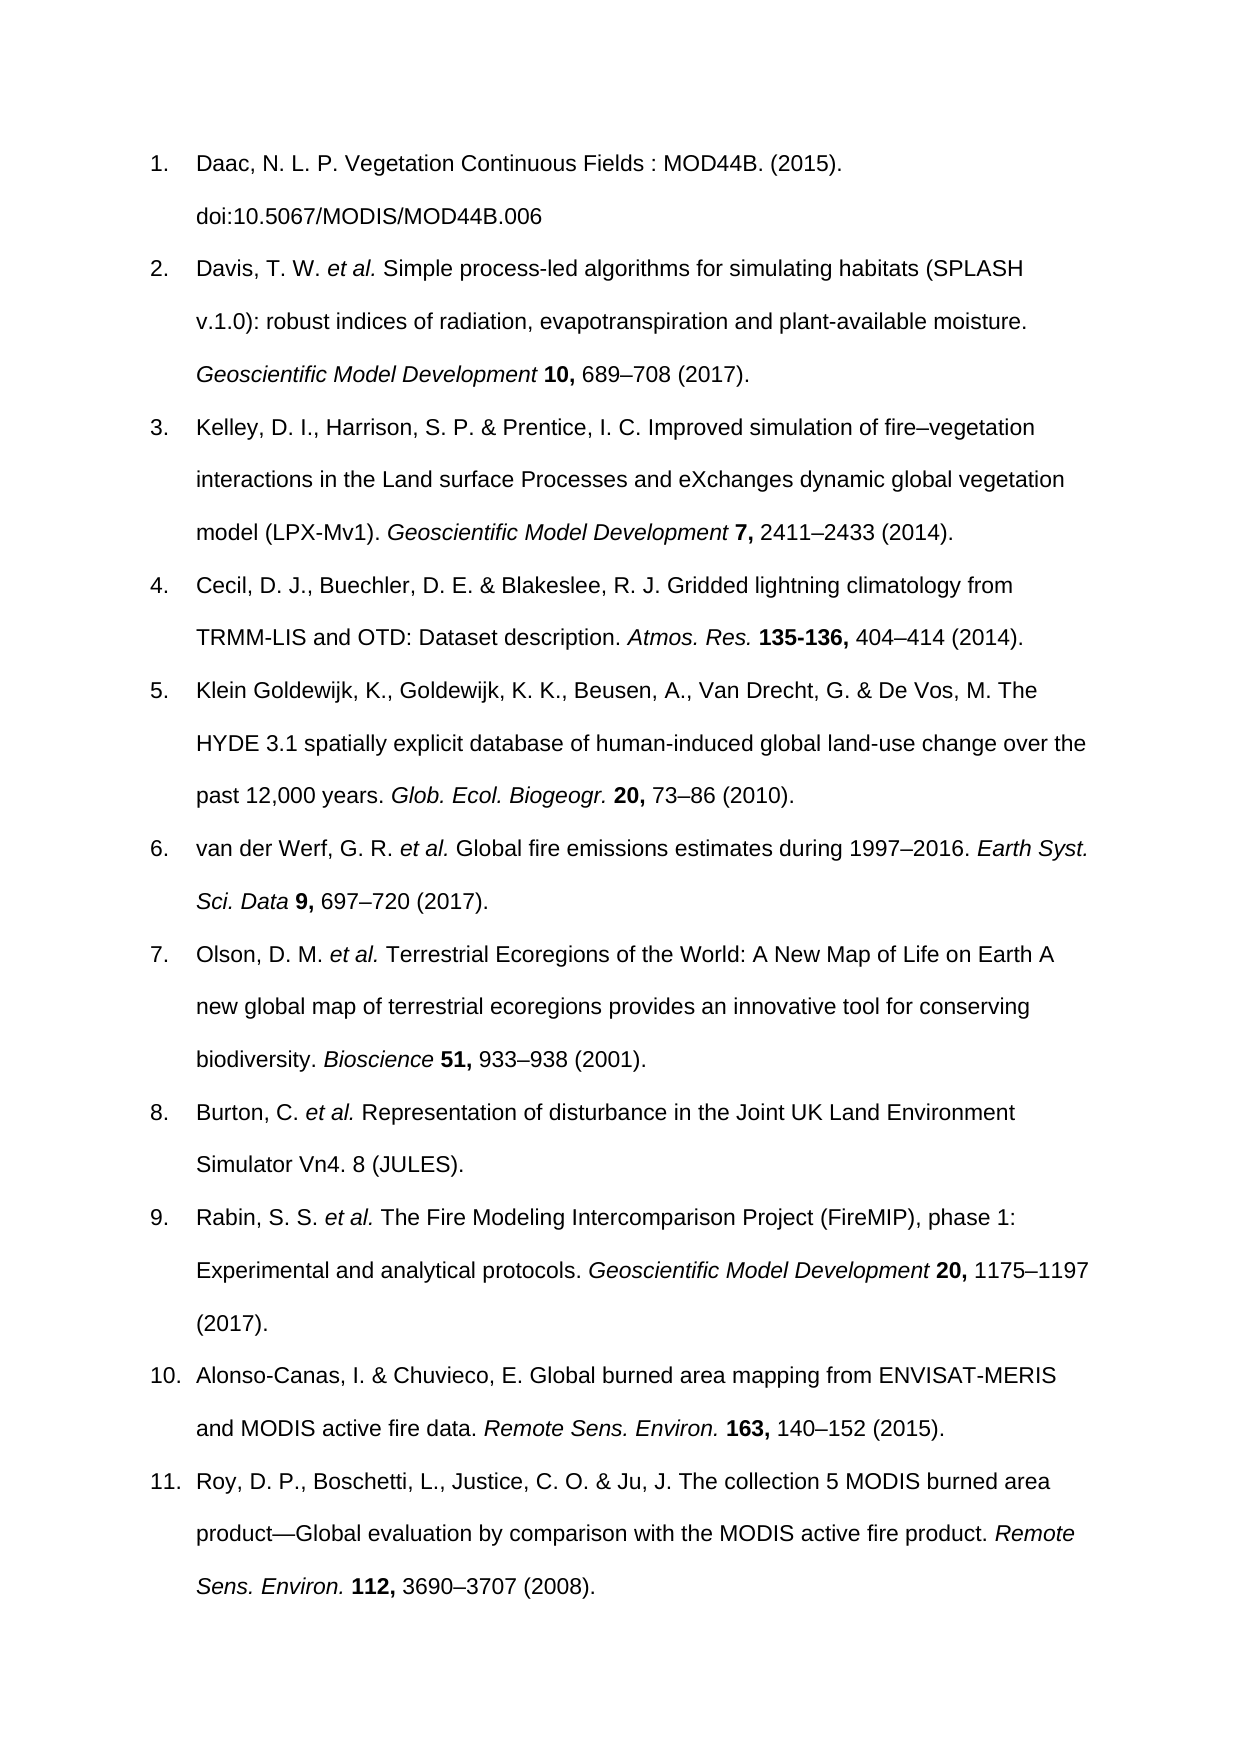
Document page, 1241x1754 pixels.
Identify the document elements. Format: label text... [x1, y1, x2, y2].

text 9. Rabin, S. S. et al. The Fire Modeling Intercomparison Project (FireMIP), phase 1: Experimental and analytical protocols. Geoscientific Model Development 20, 1175–1197 (2017). [150, 1204, 1090, 1336]
text 4. Cecil, D. J., Buechler, D. E. & Blakeslee, R. J. Gridded lightning climatology from TRMM-LIS and OTD: Dataset description. Atmos. Res. 135-136, 404–414 (2014). [150, 572, 1090, 651]
text 5. Klein Goldewijk, K., Goldewijk, K. K., Beusen, A., Van Drecht, G. & De Vos, M. The HYDE 3.1 spatially explicit database of human-induced global land-use change over the past 12,000 years. Glob. Ecol. Biogeogr. 20, 73–86 (2010). [150, 677, 1090, 809]
text 7. Olson, D. M. et al. Terrestrial Ecoregions of the World: A New Map of Life on Earth A new global map of terrestrial ecoregions provides an innovative tool for conserving biodiversity. Bioscience 51, 933–938 (2001). [150, 941, 1090, 1072]
text 8. Burton, C. et al. Representation of disturbance in the Joint UK Land Environment Simulator Vn4. 8 (JULES). [150, 1099, 1090, 1178]
text 6. van der Werf, G. R. et al. Global fire emissions estimates during 1997–2016. Earth Syst. Sci. Data 9, 697–720 (2017). [150, 835, 1090, 914]
text 1. Daac, N. L. P. Vegetation Continuous Fields : MOD44B. (2015). doi:10.5067/MODIS/MOD44B.006 [150, 150, 1090, 229]
text 11. Roy, D. P., Boschetti, L., Justice, C. O. & Ju, J. The collection 5 MODIS burned area product—Global evaluation by comparison with the MODIS active fire product. Remote Sens. Environ. 112, 3690–3707 (2008). [150, 1468, 1090, 1599]
text 2. Davis, T. W. et al. Simple process-led algorithms for simulating habitats (SPLASH v.1.0): robust indices of radiation, evapotranspiration and plant-available moisture. Geoscientific Model Development 10, 689–708 (2017). [150, 255, 1090, 387]
text 10. Alonso-Canas, I. & Chuvieco, E. Global burned area mapping from ENVISAT-MERIS and MODIS active fire data. Remote Sens. Environ. 163, 140–152 (2015). [150, 1362, 1090, 1441]
text 3. Kelley, D. I., Harrison, S. P. & Prentice, I. C. Improved simulation of fire–vegetation interactions in the Land surface Processes and eXchanges dynamic global vegetation model (LPX-Mv1). Geoscientific Model Development 7, 2411–2433 (2014). [150, 413, 1090, 545]
